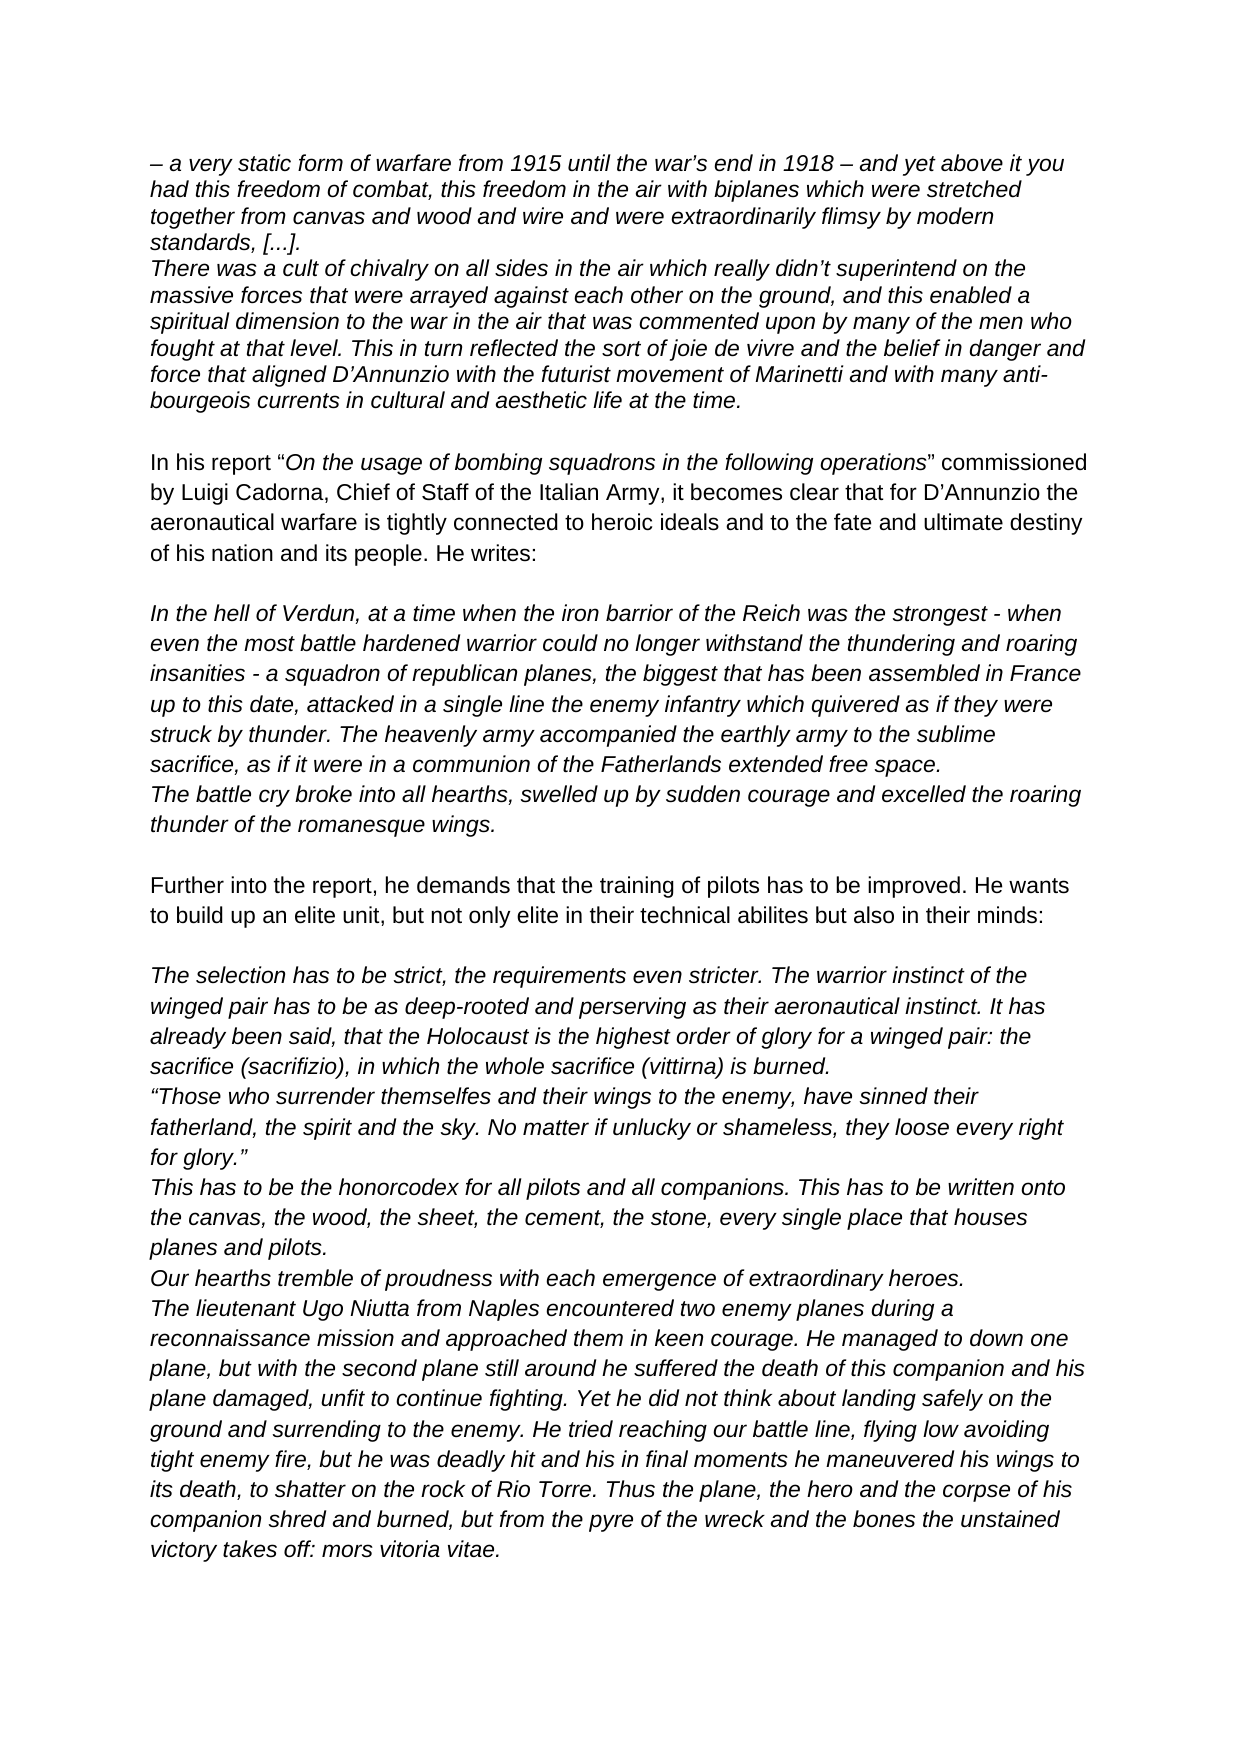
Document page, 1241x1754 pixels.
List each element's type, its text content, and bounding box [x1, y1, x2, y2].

text – a very static form of warfare from 1915 until the war’s end in 1918 – and yet above it you had this freedom of combat, this freedom in the air with biplanes which were stretched together from canvas and wood and wire and were extraordinarily flimsy by modern standards, [...]. There was a cult of chivalry on all sides in the air which really didn’t superintend on the massive forces that were arrayed against each other on the ground, and this enabled a spiritual dimension to the war in the air that was commented upon by many of the men who fought at that level. This in turn reflected the sort of joie de vivre and the belief in danger and force that aligned D’Annunzio with the futurist movement of Marinetti and with many anti-bourgeois currents in cultural and aesthetic life at the time. [150, 150, 1090, 413]
text In his report “On the usage of bombing squadrons in the following operations” commissioned by Luigi Cadorna, Chief of Staff of the Italian Army, it becomes clear that for D’Annunzio the aeronautical warfare is tightly connected to heroic ideals and to the fate and ultimate destiny of his nation and its people. He writes: [150, 449, 1090, 566]
text “Those who surrender themselfes and their wings to the enemy, have sinned their fatherland, the spirit and the sky. No matter if unlucky or shameless, they loose every right for glory.” [150, 1083, 1090, 1170]
text The selection has to be strict, the requirements even stricter. The warrior instinct of the winged pair has to be as deep-rooted and perserving as their aeronautical instinct. It has already been said, that the Holocaust is the highest order of glory for a winged pair: the sacrifice (sacrifizio), in which the whole sacrifice (vittirna) is burned. [150, 962, 1090, 1079]
text Our hearths tremble of proudness with each emergence of extraordinary heroes. [150, 1264, 1090, 1291]
text In the hell of Verdun, at a time when the iron barrior of the Reich was the strongest - when even the most battle hardened warrior could no longer withstand the thundering and roaring insanities - a squadron of republican planes, the biggest that has been assembled in France up to this date, attacked in a single line the enemy infantry which quivered as if they were struck by thunder. The heavenly army accompanied the earthly army to the sublime sacrifice, as if it were in a communion of the Fatherlands extended free space. [150, 600, 1090, 777]
text This has to be the honorcodex for all pilots and all companions. This has to be written onto the canvas, the wood, the sheet, the cement, the stone, every single place that houses planes and pilots. [150, 1174, 1090, 1261]
text Further into the report, he demands that the training of pilots has to be improved. He wants to build up an elite unit, but not only elite in their technical abilites but also in their minds: [150, 872, 1090, 928]
text The lieutenant Ugo Niutta from Naples encountered two enemy planes during a reconnaissance mission and approached them in keen courage. He managed to down one plane, but with the second plane still around he suffered the death of this companion and his plane damaged, unfit to continue fighting. Yet he did not think about landing safely on the ground and surrending to the enemy. He tried reaching our battle line, flying low avoiding tight enemy fire, but he was deadly hit and his in final moments he maneuvered his wings to its death, to shatter on the rock of Rio Torre. Thus the plane, the hero and the corpse of his companion shred and burned, but from the pyre of the wreck and the bones the unstained victory takes off: mors vitoria vitae. [150, 1295, 1090, 1563]
text The battle cry broke into all hearths, swelled up by sudden courage and excelled the roaring thunder of the romanesque wings. [150, 781, 1090, 838]
